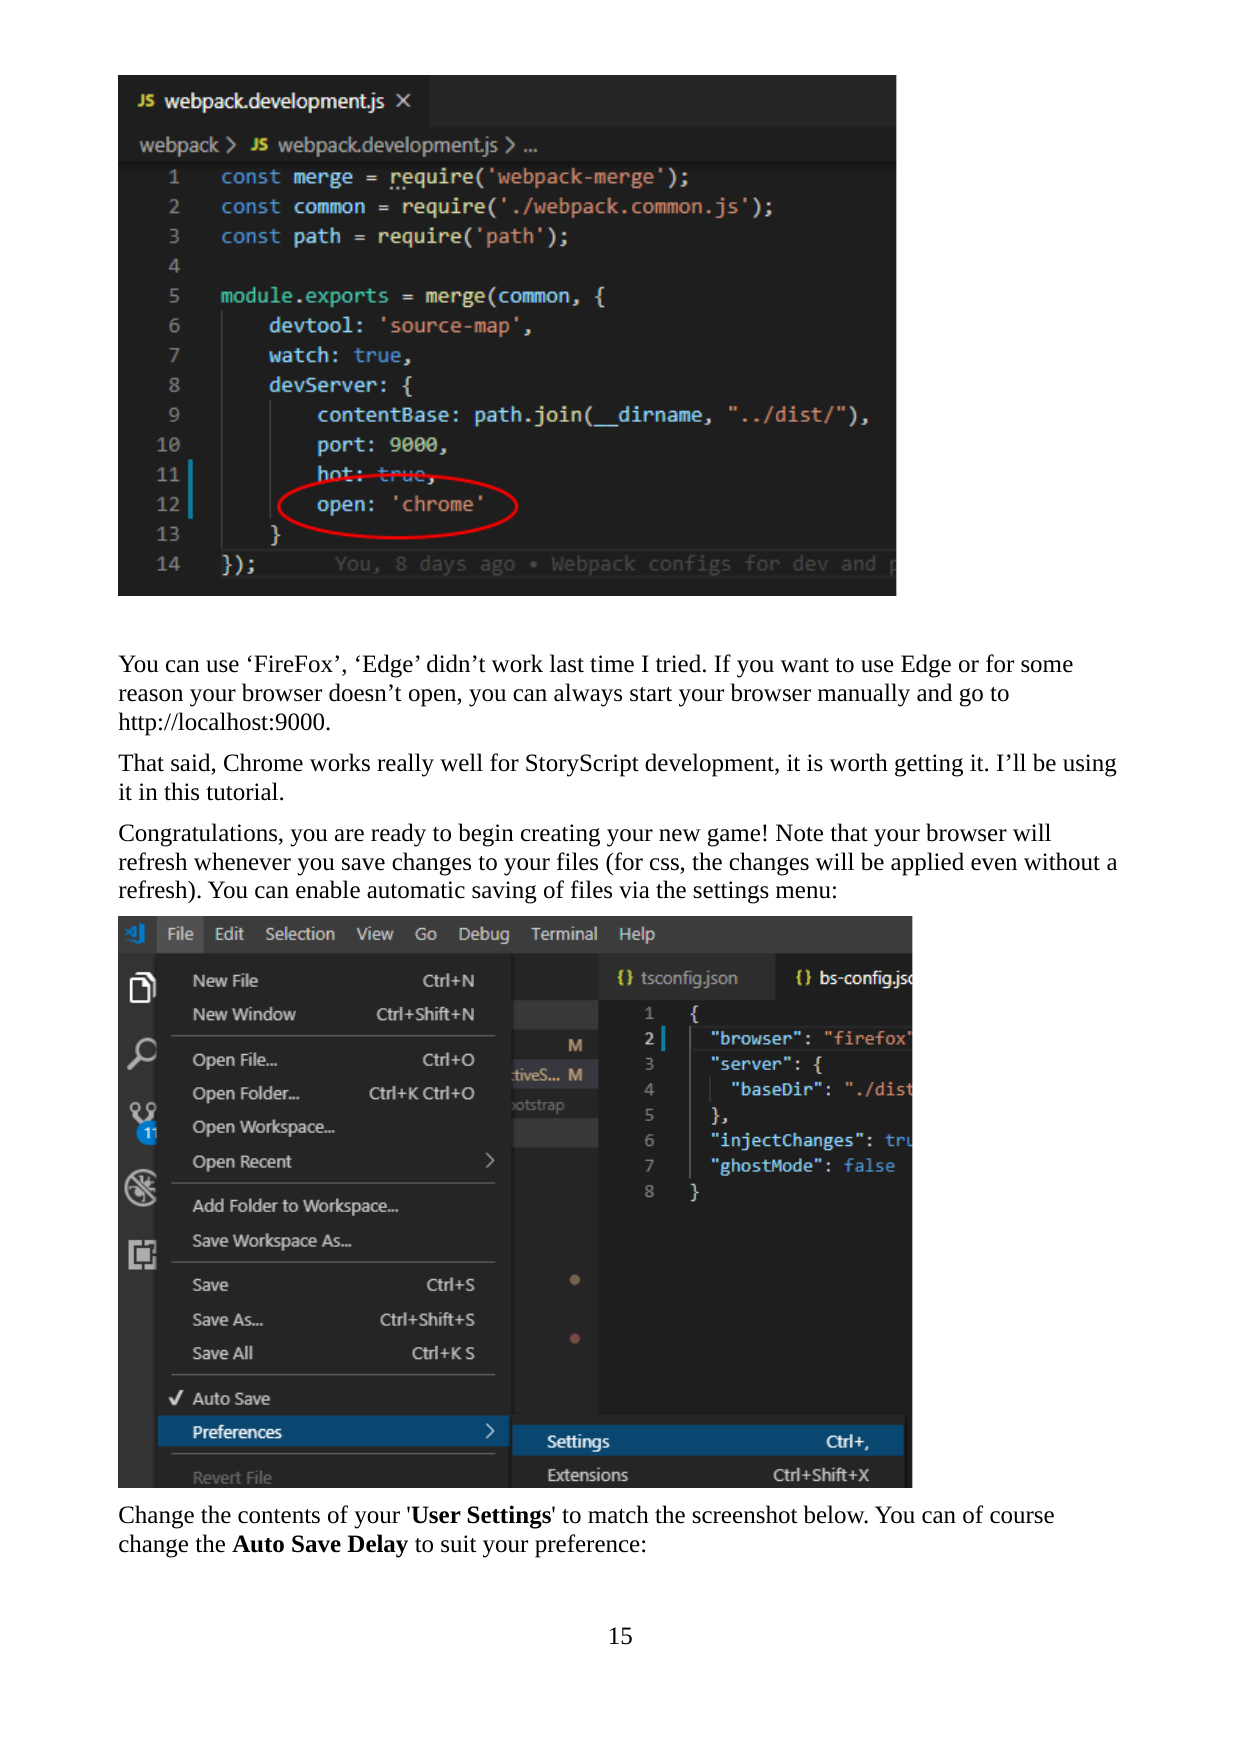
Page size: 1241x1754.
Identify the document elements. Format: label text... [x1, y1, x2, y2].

text Congratulations, you are ready to begin creating your new game! Note that your browser will refresh whenever you save changes to your files (for css, the changes will be applied even without a refresh). You can enable automatic saving of files via the settings menu: [118, 818, 1122, 904]
text Change the contents of your 'User Settings' to match the screenshot below. You can of course change the Auto Save Delay to suit your preference: [118, 1500, 1122, 1558]
text That said, Chrome works really well for StoryScript development, it is worth getting it. I’ll be using it in this tutorial. [118, 748, 1122, 805]
text You can use ‘FireFox’, ‘Edge’ didn’t work last time I tried. If you want to use Edge or for some reason your browser doesn’t open, you can always start your browser manually and go to http://localhost:9000. [118, 649, 1122, 735]
